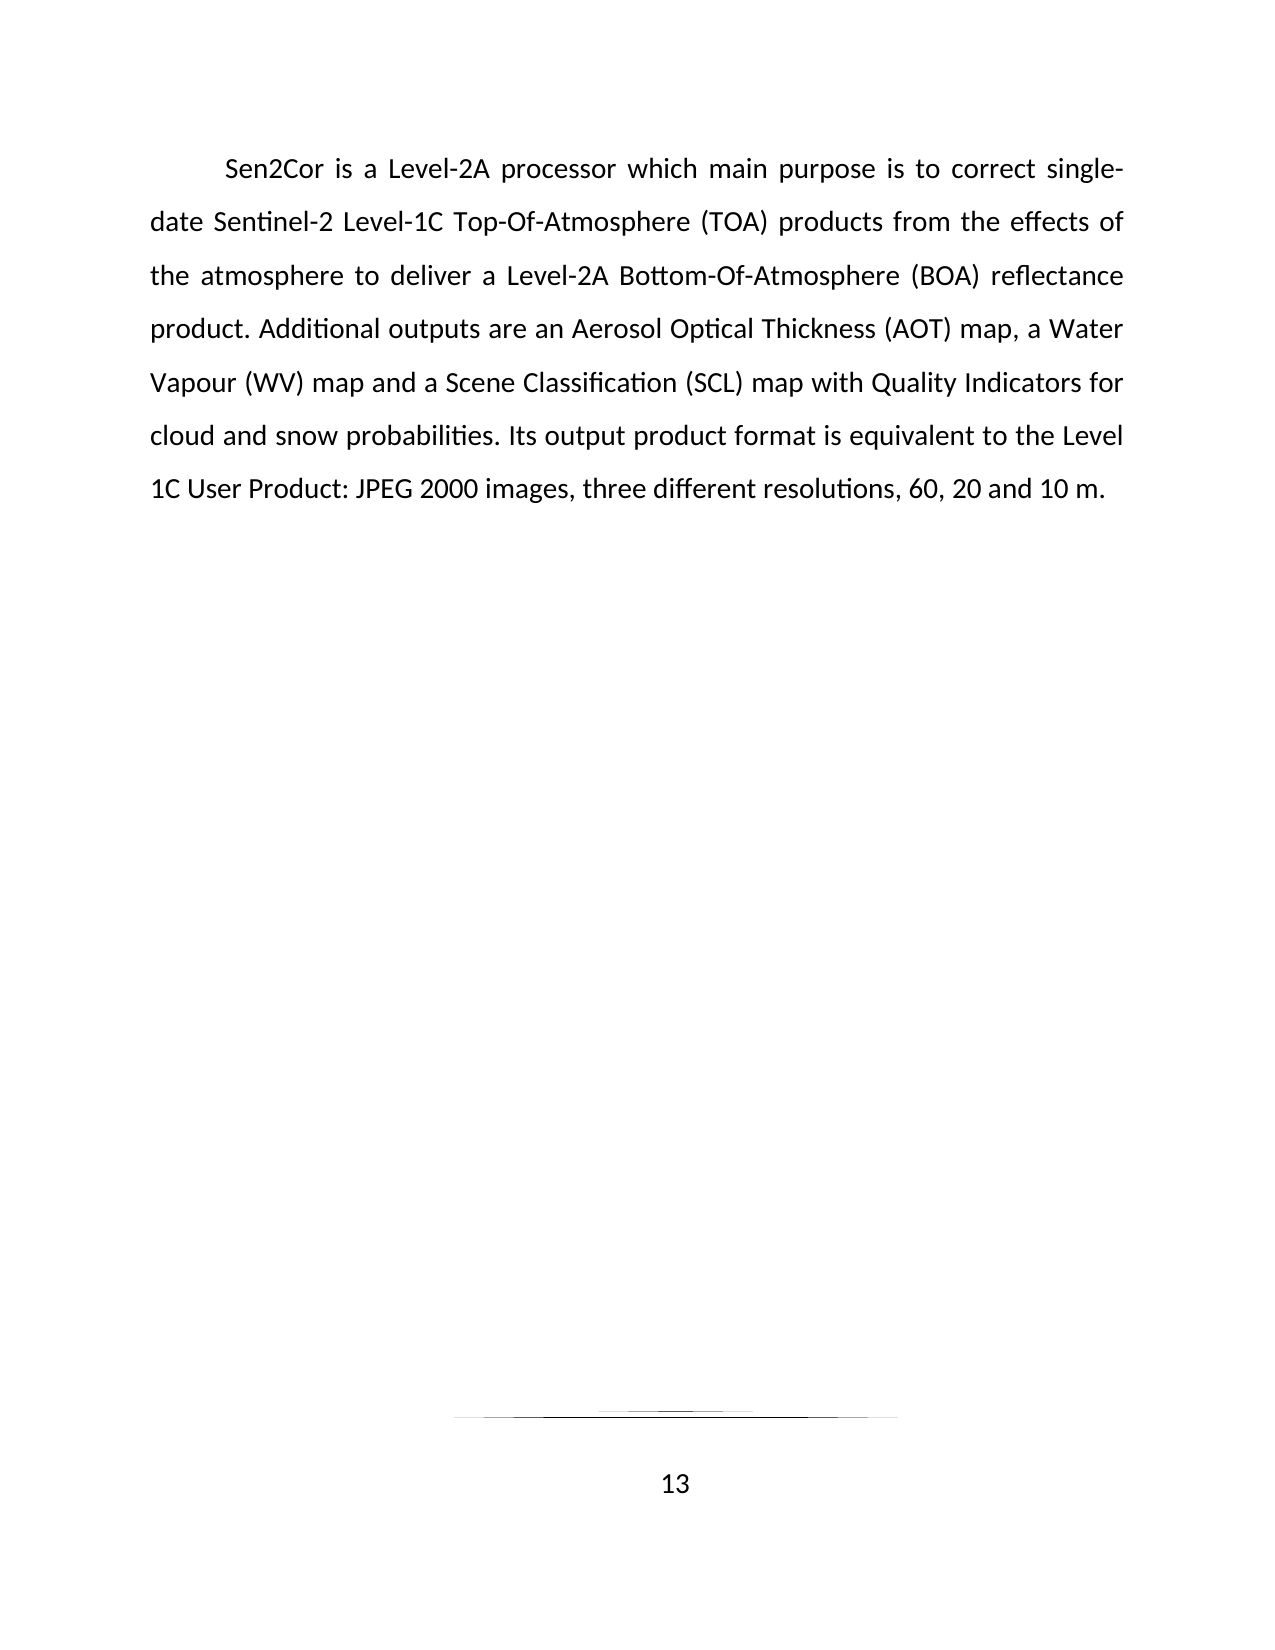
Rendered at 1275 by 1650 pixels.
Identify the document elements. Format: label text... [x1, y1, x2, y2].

text Sen2Cor is a Level-2A processor which main purpose is to correct single-date Sentinel-2 Level-1C Top-Of-Atmosphere (TOA) products from the effects of the atmosphere to deliver a Level-2A Bottom-Of-Atmosphere (BOA) reflectance product. Additional outputs are an Aerosol Optical Thickness (AOT) map, a Water Vapour (WV) map and a Scene Classification (SCL) map with Quality Indicators for cloud and snow probabilities. Its output product format is equivalent to the Level 1C User Product: JPEG 2000 images, three different resolutions, 60, 20 and 10 m. [150, 150, 1125, 506]
